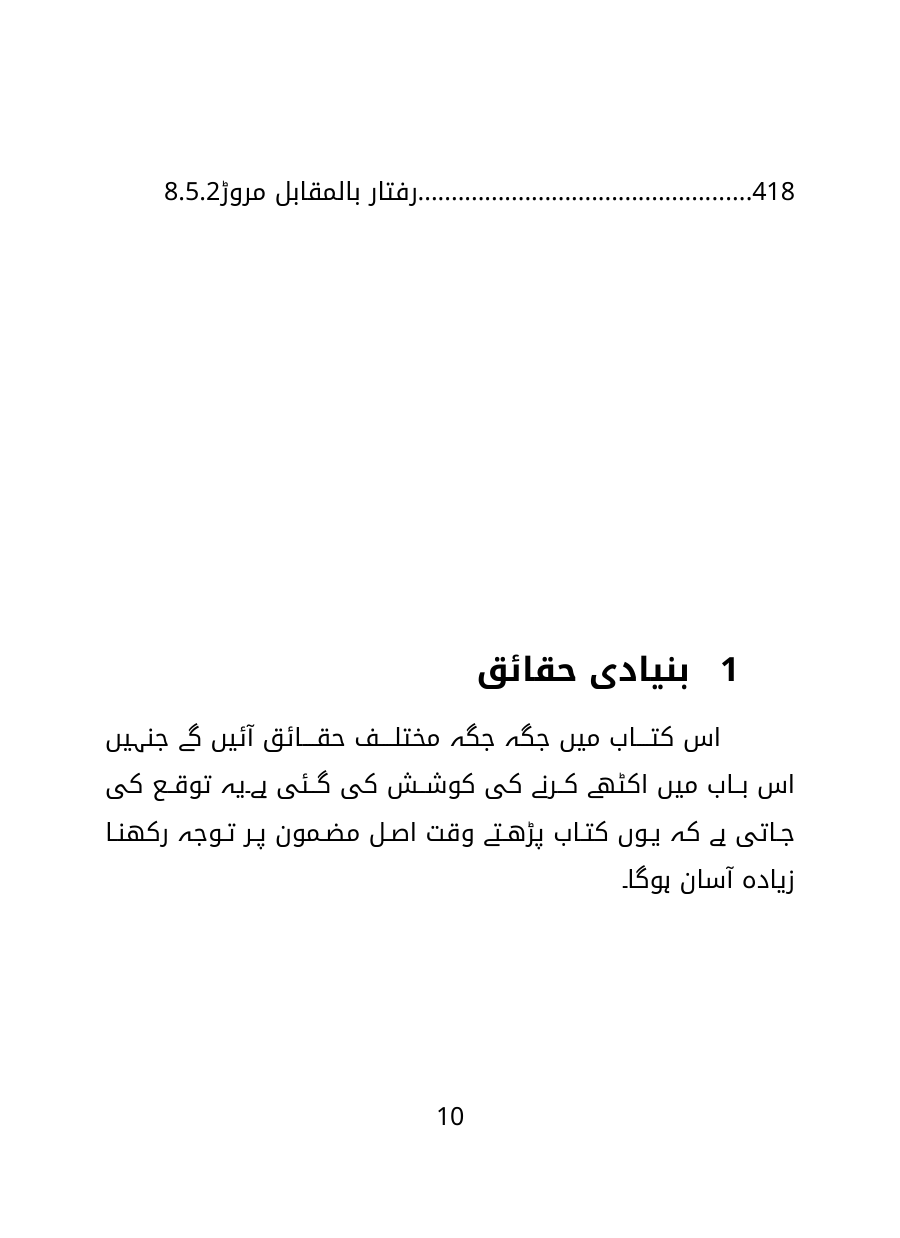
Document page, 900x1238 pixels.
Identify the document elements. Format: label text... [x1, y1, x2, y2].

text اس کتاب میں جگہ جگہ مختلف حقائق آئیں گے جنہیں اس باب میں اکٹھے کرنے کی کوشش کی گئی ہے۔یہ توقع کی جاتی ہے کہ یوں کتاب پڑھتے وقت اصل مضمون پر توجہ رکھنا زیادہ آسان ہوگا۔ [105, 714, 795, 904]
text 8.5.2رفتار بالمقابل مروڑ 418 [164, 168, 795, 216]
subtitle بنیادی حقائق [105, 638, 720, 702]
